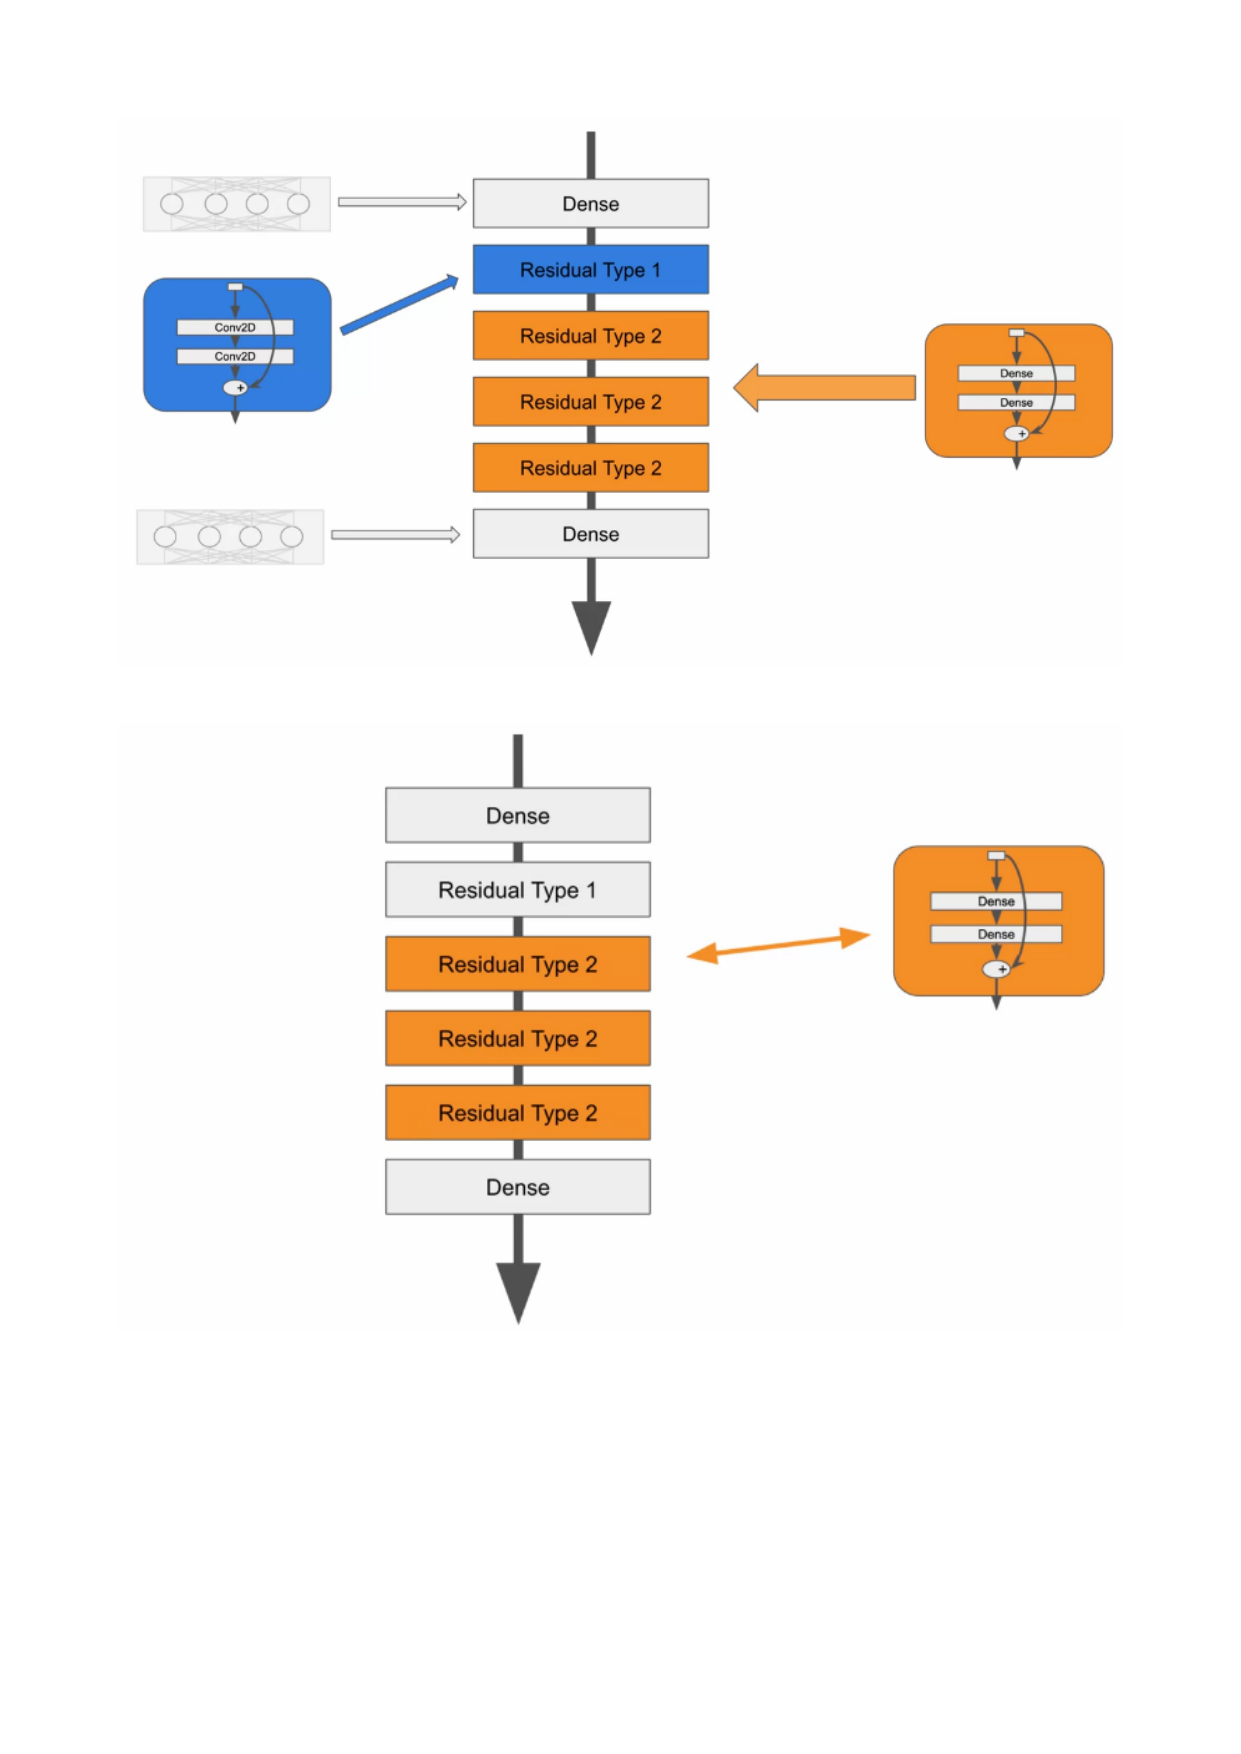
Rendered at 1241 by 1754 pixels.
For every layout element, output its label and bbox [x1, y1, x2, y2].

picture [118, 118, 1123, 666]
picture [118, 722, 1123, 1333]
